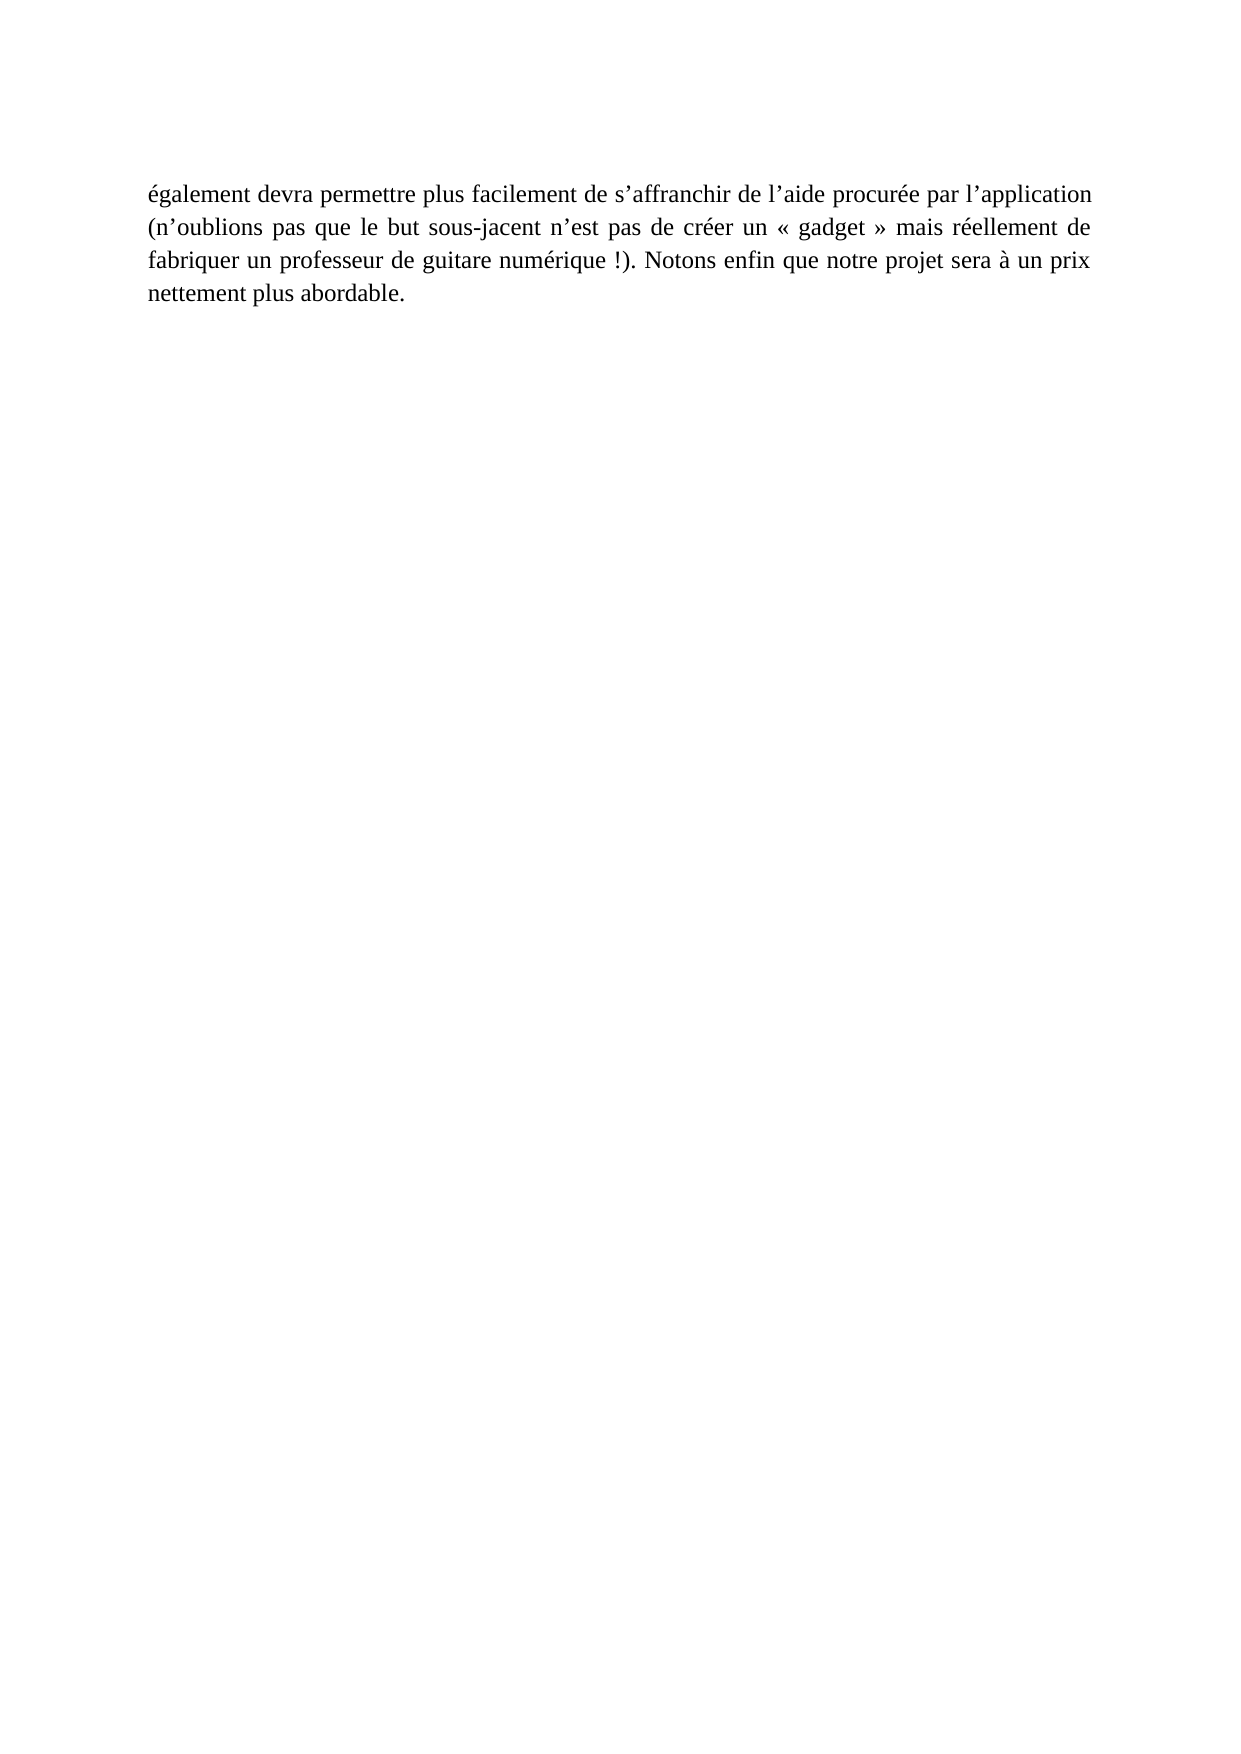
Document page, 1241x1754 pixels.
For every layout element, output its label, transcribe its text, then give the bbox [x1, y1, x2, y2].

text également devra permettre plus facilement de s’affranchir de l’aide procurée par l’application (n’oublions pas que le but sous-jacent n’est pas de créer un « gadget » mais réellement de fabriquer un professeur de guitare numérique !). Notons enfin que notre projet sera à un prix nettement plus abordable. [148, 179, 1093, 307]
